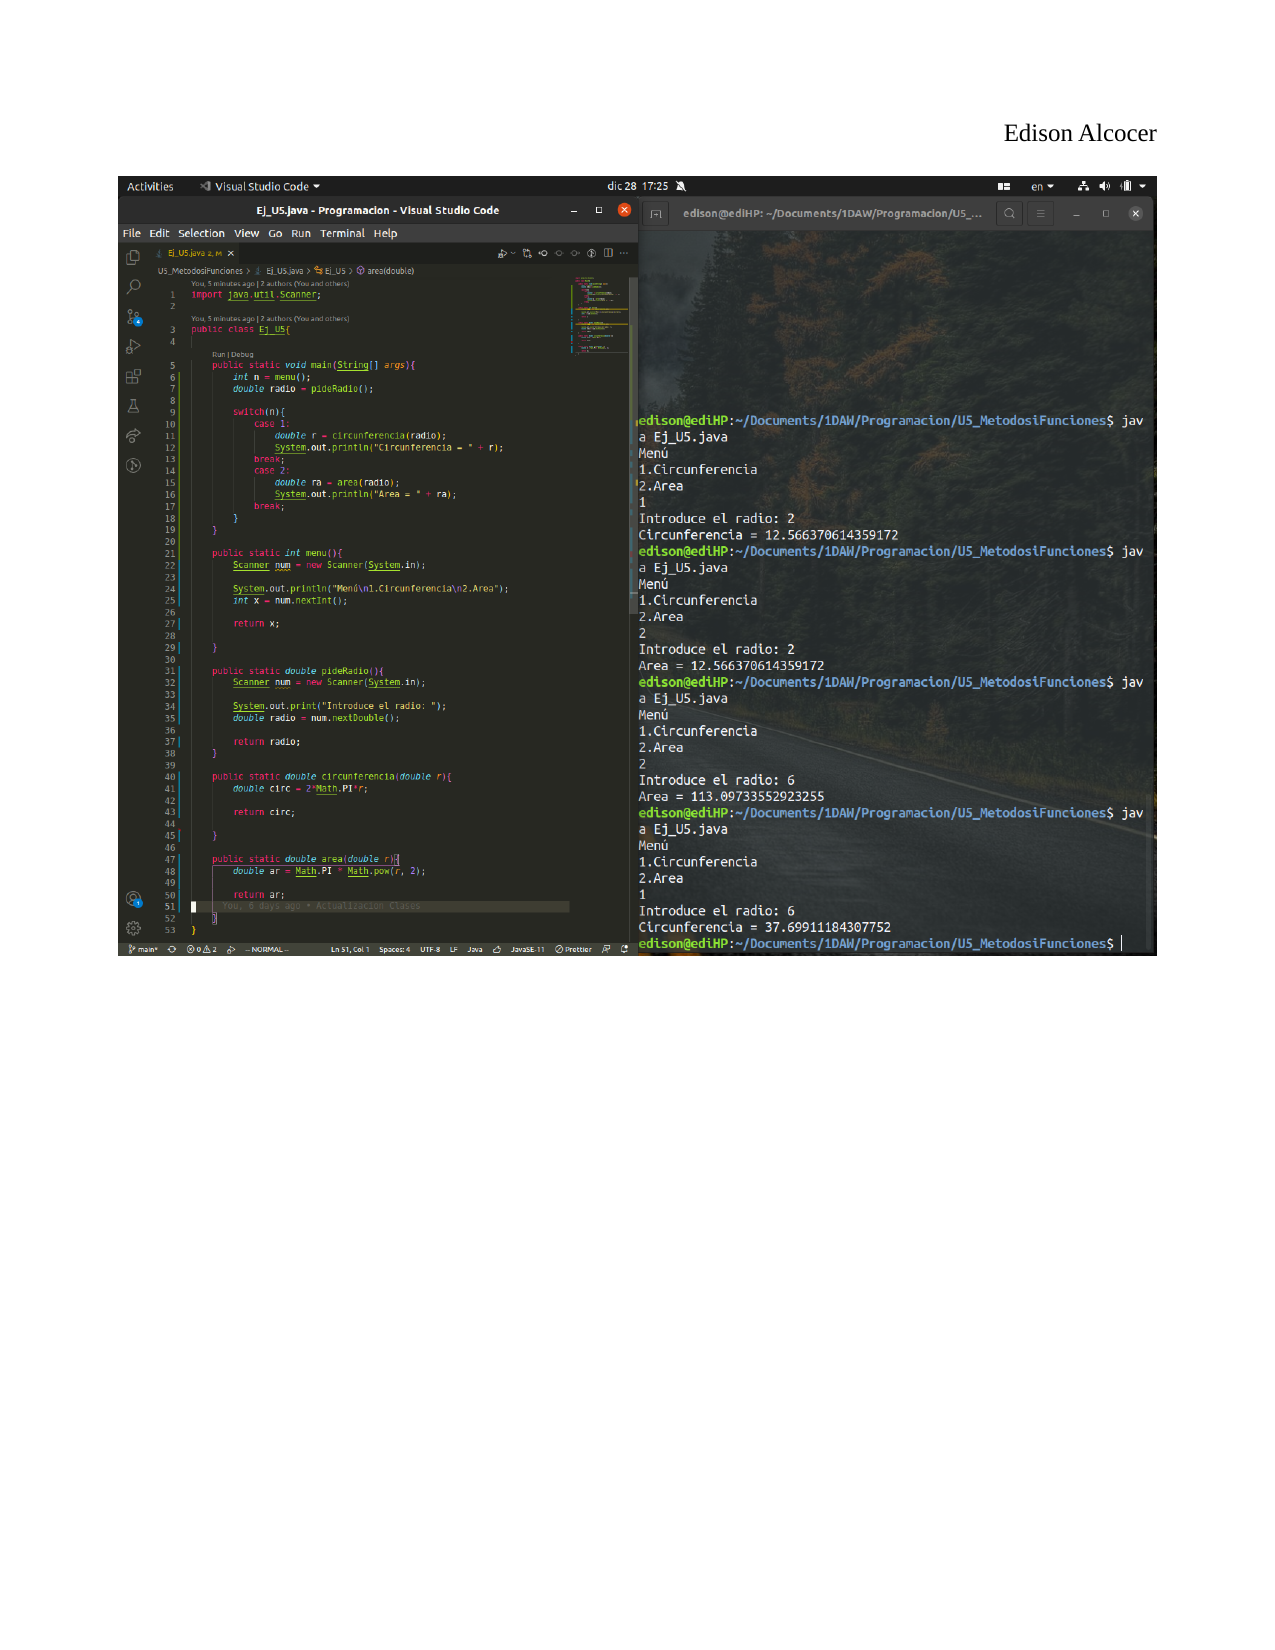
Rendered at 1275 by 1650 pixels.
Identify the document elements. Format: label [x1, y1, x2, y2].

picture [118, 176, 1157, 956]
